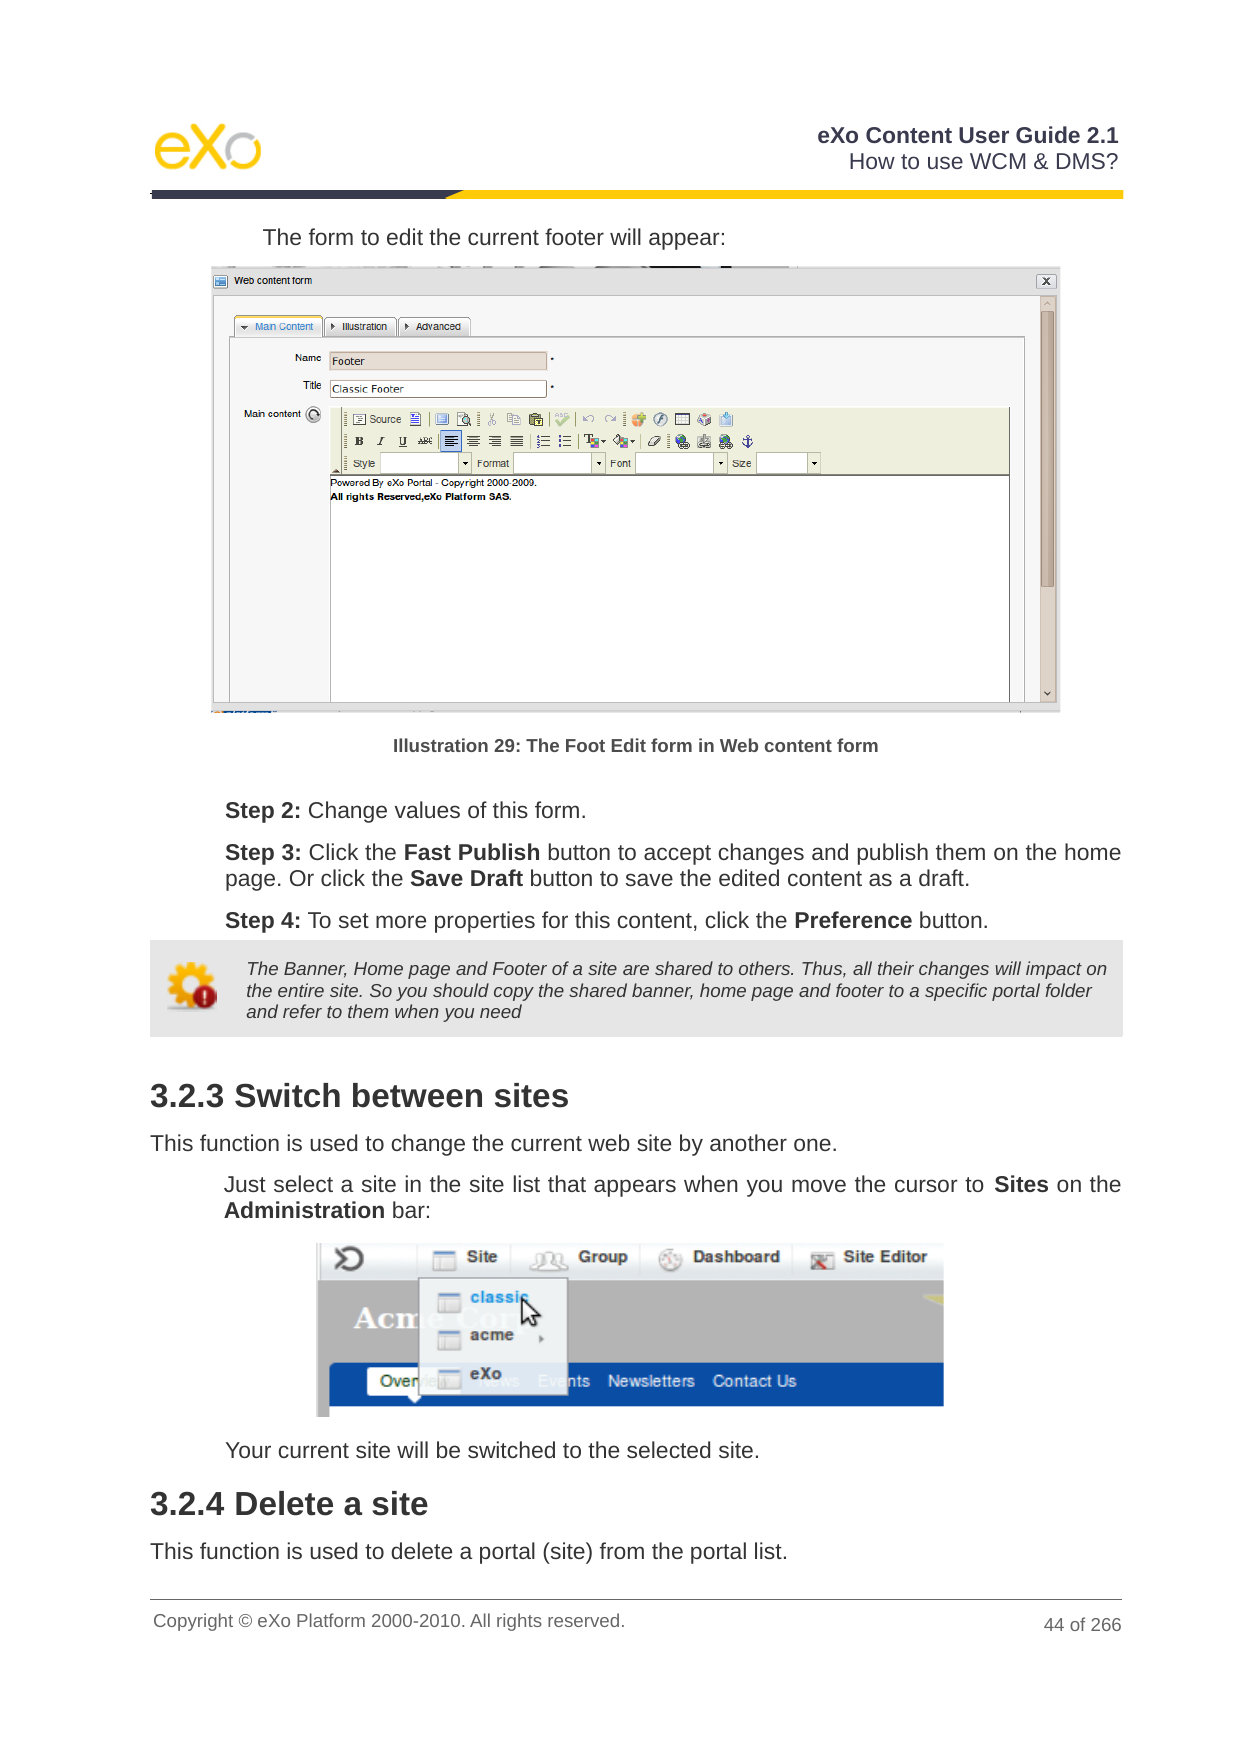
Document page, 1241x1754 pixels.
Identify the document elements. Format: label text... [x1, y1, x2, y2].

subtitle Delete a site [150, 1484, 1122, 1523]
list Step 3: Click the Fast Publish button to accept changes and publish them on the home page. Or click the Save Draft button to save the edited content as a draft. [187, 839, 1122, 892]
list The form to edit the current footer will appear: [225, 223, 1122, 250]
list Step 4: To set more properties for this content, click the Preference button. [187, 907, 1122, 933]
subtitle Switch between sites [150, 1076, 1122, 1114]
text Just select a site in the site list that appears when you move the cursor to Sites on the Administration bar: [223, 1171, 1122, 1223]
picture [211, 266, 1061, 713]
table_header [151, 941, 241, 1036]
text This function is used to change the current web site by another one. [150, 1129, 1122, 1156]
list Illustration 29: The Foot Edit form in Web content form [224, 713, 1048, 756]
text This function is used to delete a portal (site) from the portal list. [150, 1538, 1122, 1564]
table_header The Banner, Home page and Footer of a site are shared to others. Thus, all their changes will impact on the entire site. So you should copy the shared banner, home page and footer to a specific portal folder and refer to them when you need [242, 941, 1122, 1036]
picture [151, 190, 1124, 199]
list Your current site will be switched to the selected site. [187, 1231, 1122, 1464]
picture [155, 123, 262, 170]
list Step 2: Change values of this form. [187, 797, 1122, 824]
picture [167, 962, 217, 1012]
picture [316, 1243, 944, 1417]
